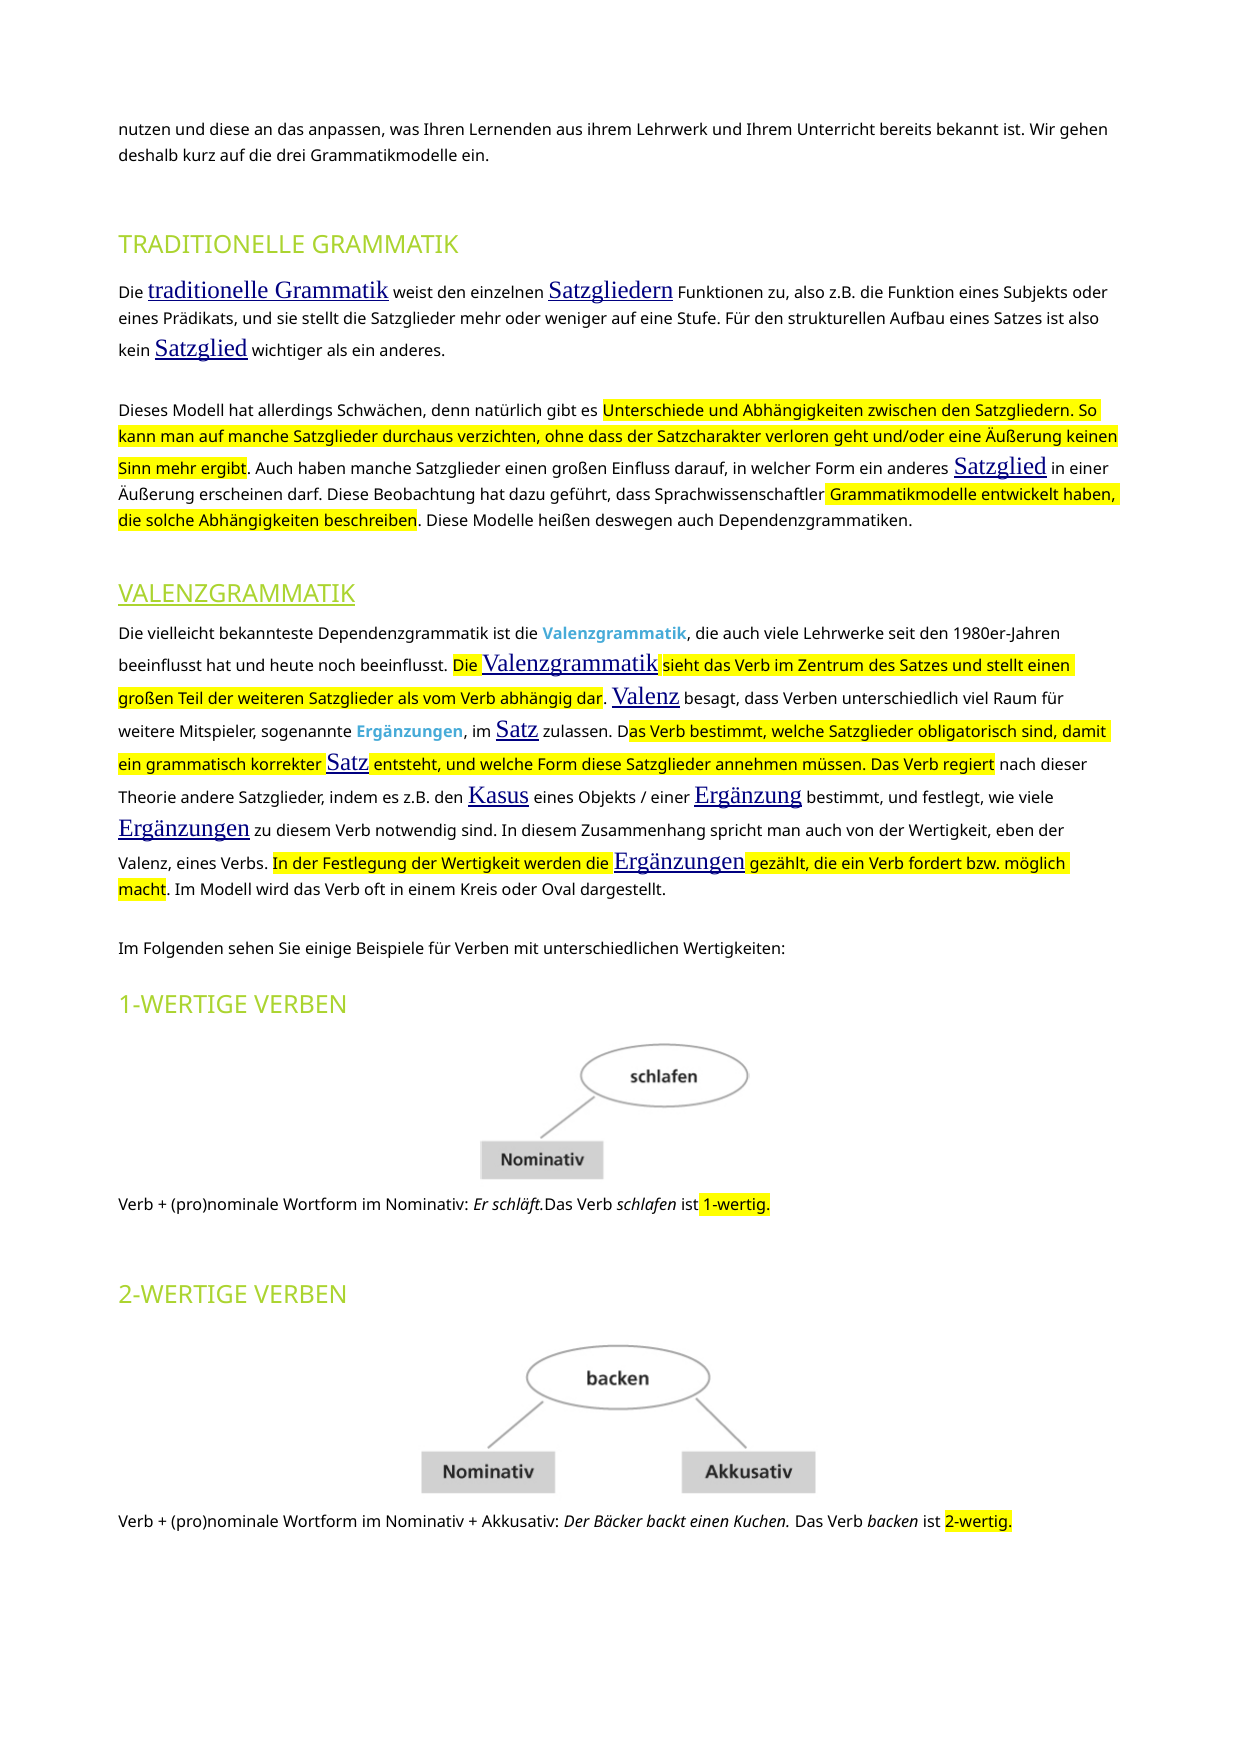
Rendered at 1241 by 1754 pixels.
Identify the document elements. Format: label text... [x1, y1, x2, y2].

text Verb + (pro)nominale Wortform im Nominativ: Er schläft.Das Verb schlafen ist 1-wertig. [118, 1193, 1122, 1216]
text Die traditionelle Grammatik weist den einzelnen Satzgliedern Funktionen zu, also z.B. die Funktion eines Subjekts oder eines Prädikats, und sie stellt die Satzglieder mehr oder weniger auf eine Stufe. Für den strukturellen Aufbau eines Satzes ist also kein Satzglied wichtiger als ein anderes. [118, 275, 1122, 362]
text Verb + (pro)nominale Wortform im Nominativ + Akkusativ: Der Bäcker backt einen Kuchen. Das Verb backen ist 2-wertig. [118, 1510, 1122, 1532]
picture [470, 1035, 770, 1189]
text Im Folgenden sehen Sie einige Beispiele für Verben mit unterschiedlichen Wertigkeiten: [118, 937, 1122, 959]
text nutzen und diese an das anpassen, was Ihren Lernenden aus ihrem Lehrwerk und Ihrem Unterricht bereits bekannt ist. Wir gehen deshalb kurz auf die drei Grammatikmodelle ein. [118, 118, 1122, 166]
subtitle TRADITIONELLE GRAMMATIK [118, 227, 1122, 261]
text Die vielleicht bekannteste Dependenzgrammatik ist die Valenzgrammatik, die auch viele Lehrwerke seit den 1980er-Jahren beeinflusst hat und heute noch beeinflusst. Die Valenzgrammatik sieht das Verb im Zentrum des Satzes und stellt einen großen Teil der weiteren Satzglieder als vom Verb abhängig dar. Valenz besagt, dass Verben unterschiedlich viel Raum für weitere Mitspieler, sogenannte Ergänzungen, im Satz zulassen. Das Verb bestimmt, welche Satzglieder obligatorisch sind, damit ein grammatisch korrekter Satz entsteht, und welche Form diese Satzglieder annehmen müssen. Das Verb regiert nach dieser Theorie andere Satzglieder, indem es z.B. den Kasus eines Objekts / einer Ergänzung bestimmt, und festlegt, wie viele Ergänzungen zu diesem Verb notwendig sind. In diesem Zusammenhang spricht man auch von der Wertigkeit, eben der Valenz, eines Verbs. In der Festlegung der Wertigkeit werden die Ergänzungen gezählt, die ein Verb fordert bzw. möglich macht. Im Modell wird das Verb oft in einem Kreis oder Oval dargestellt. [118, 622, 1122, 901]
subtitle 2-WERTIGE VERBEN [118, 1277, 1122, 1311]
subtitle 1-WERTIGE VERBEN [118, 987, 1122, 1021]
text Dieses Modell hat allerdings Schwächen, denn natürlich gibt es Unterschiede und Abhängigkeiten zwischen den Satzgliedern. So kann man auf manche Satzglieder durchaus verzichten, ohne dass der Satzcharakter verloren geht und/oder eine Äußerung keinen Sinn mehr ergibt. Auch haben manche Satzglieder einen großen Einfluss darauf, in welcher Form ein anderes Satzglied in einer Äußerung erscheinen darf. Diese Beobachtung hat dazu geführt, dass Sprachwissenschaftler Grammatikmodelle entwickelt haben, die solche Abhängigkeiten beschreiben. Diese Modelle heißen deswegen auch Dependenzgrammatiken. [118, 399, 1122, 531]
picture [409, 1324, 832, 1506]
subtitle VALENZGRAMMATIK [118, 575, 1122, 609]
